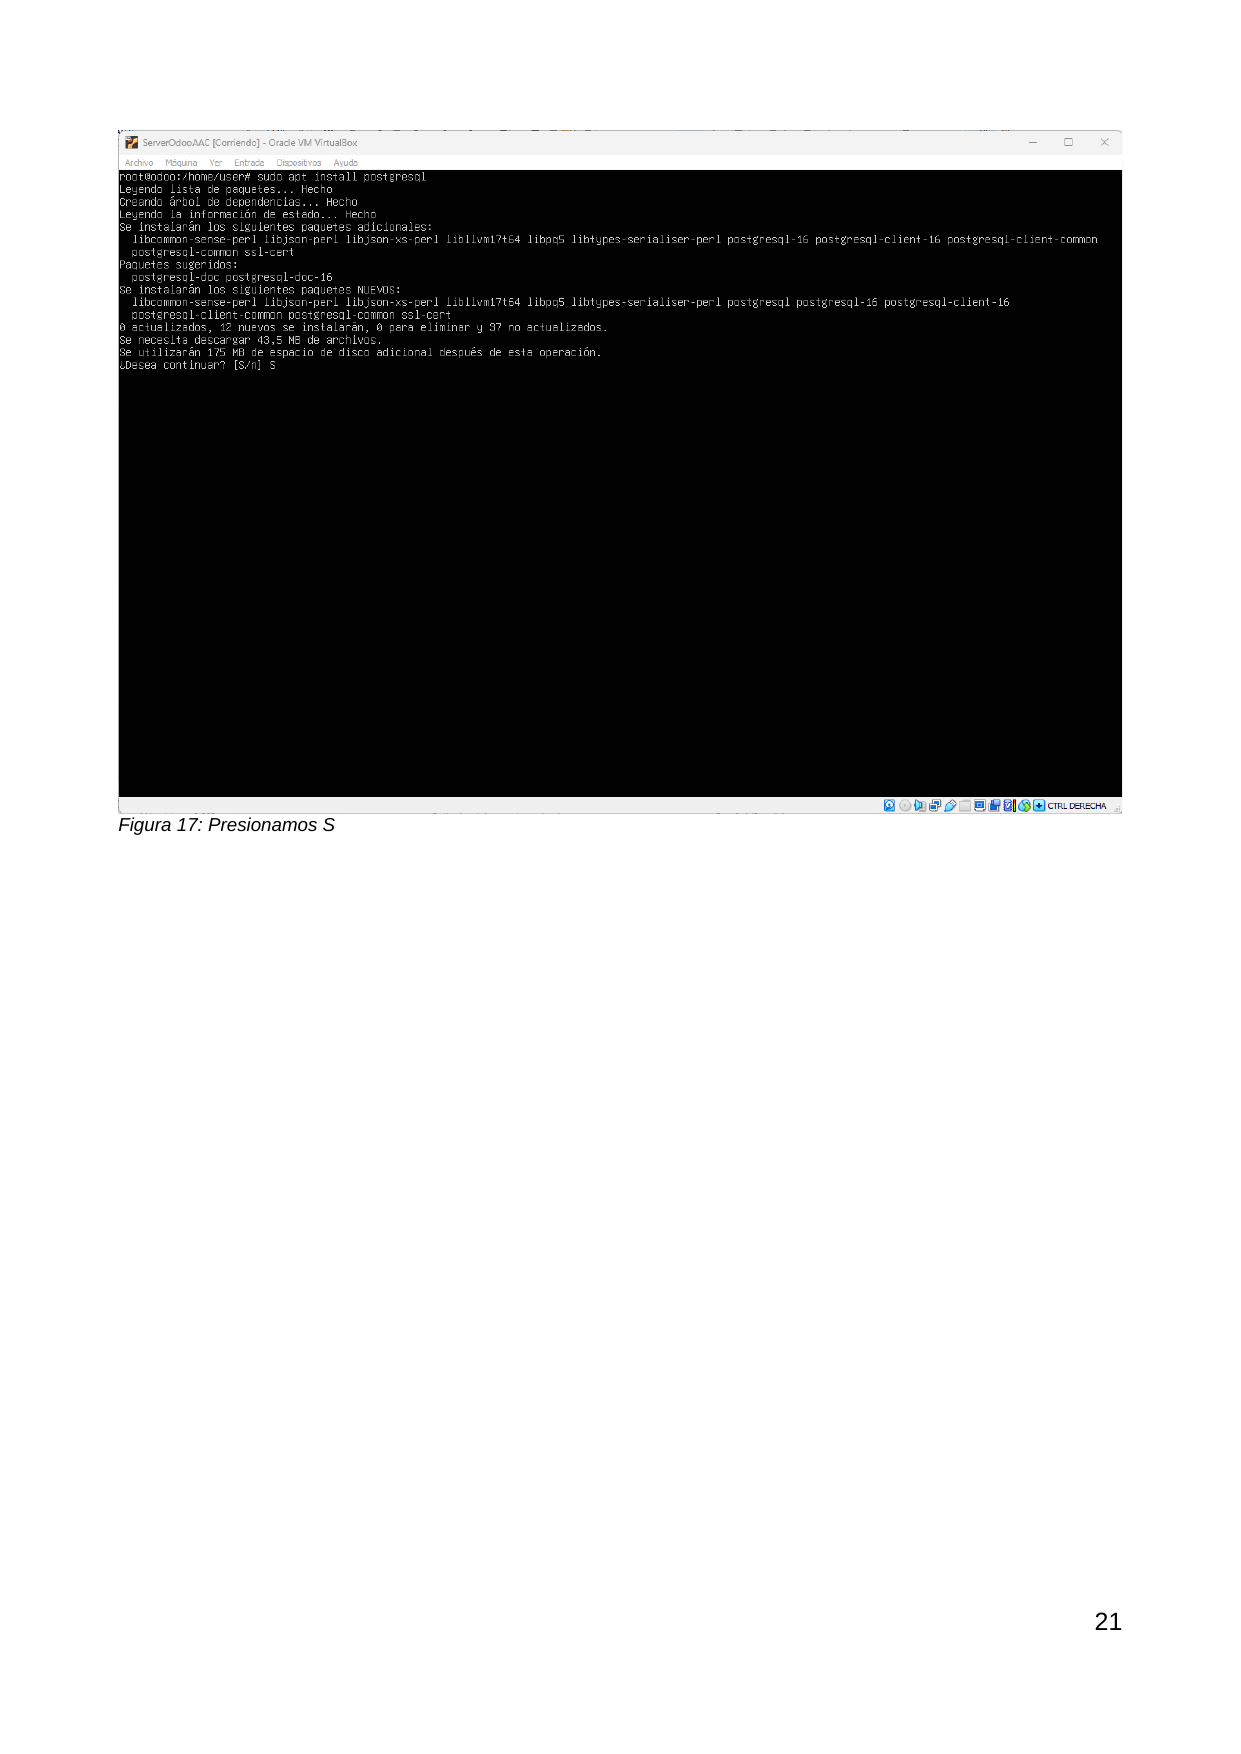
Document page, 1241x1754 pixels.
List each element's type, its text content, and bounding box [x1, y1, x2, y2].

picture [118, 130, 1123, 814]
text Figura 17: Presionamos S [118, 814, 1122, 835]
